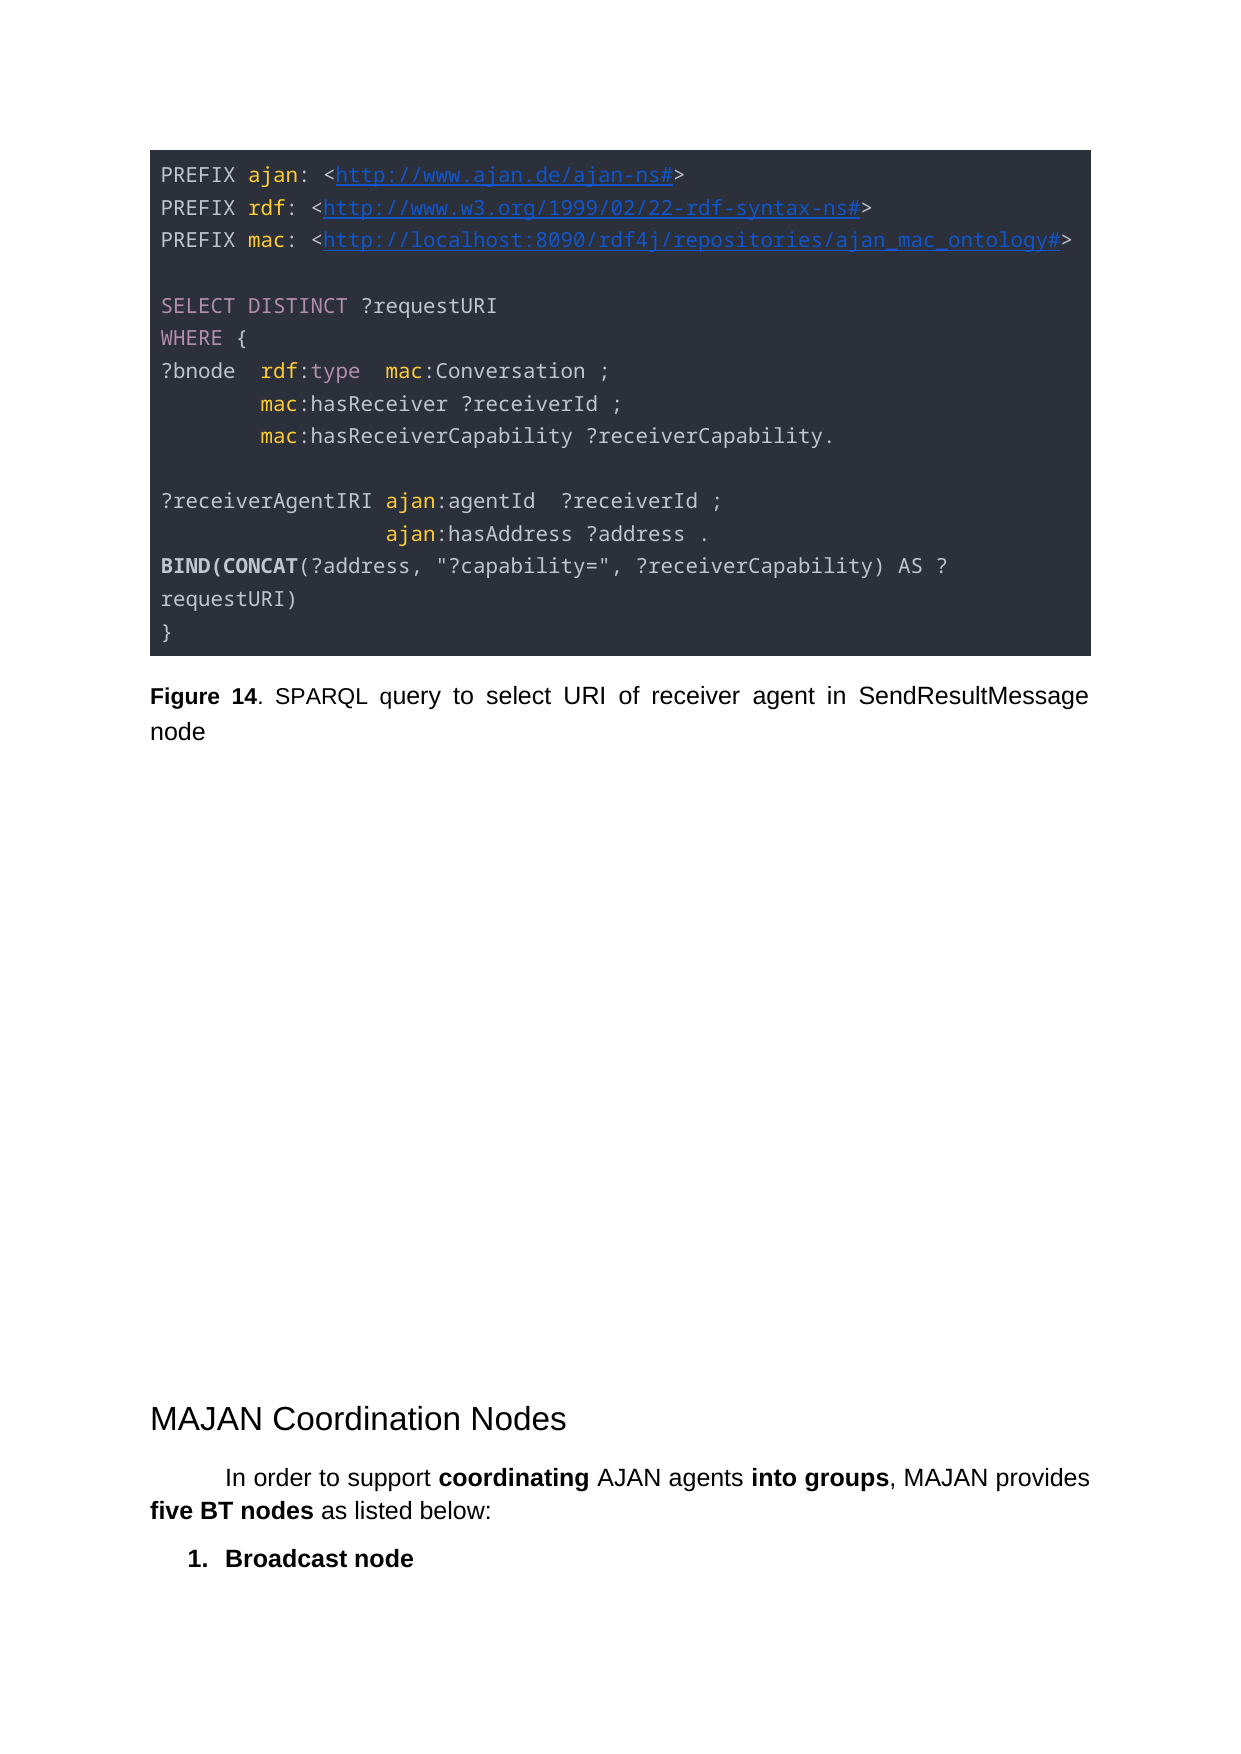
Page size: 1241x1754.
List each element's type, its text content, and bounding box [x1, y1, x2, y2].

subtitle MAJAN Coordination Nodes [150, 1399, 1090, 1438]
table_header PREFIX ajan: <http://www.ajan.de/ajan-ns#> PREFIX rdf: <http://www.w3.org/1999/02/22-rdf-syntax-ns#> PREFIX mac: <http://localhost:8090/rdf4j/repositories/ajan_mac_ontology#> SELECT DISTINCT ?requestURI WHERE { ?bnode rdf:type mac:Conversation ; mac:hasReceiver ?receiverId ; mac:hasReceiverCapability ?receiverCapability. ?receiverAgentIRI ajan:agentId ?receiverId ; ajan:hasAddress ?address . BIND(CONCAT(?address, "?capability=", ?receiverCapability) AS ?requestURI) } [150, 150, 1091, 656]
list Broadcast node [187, 1543, 1090, 1572]
text In order to support coordinating AJAN agents into groups, MAJAN provides five BT nodes as listed below: [150, 1463, 1090, 1525]
text Figure 14. SPARQL query to select URI of receiver agent in SendResultMessage node [150, 681, 1090, 745]
